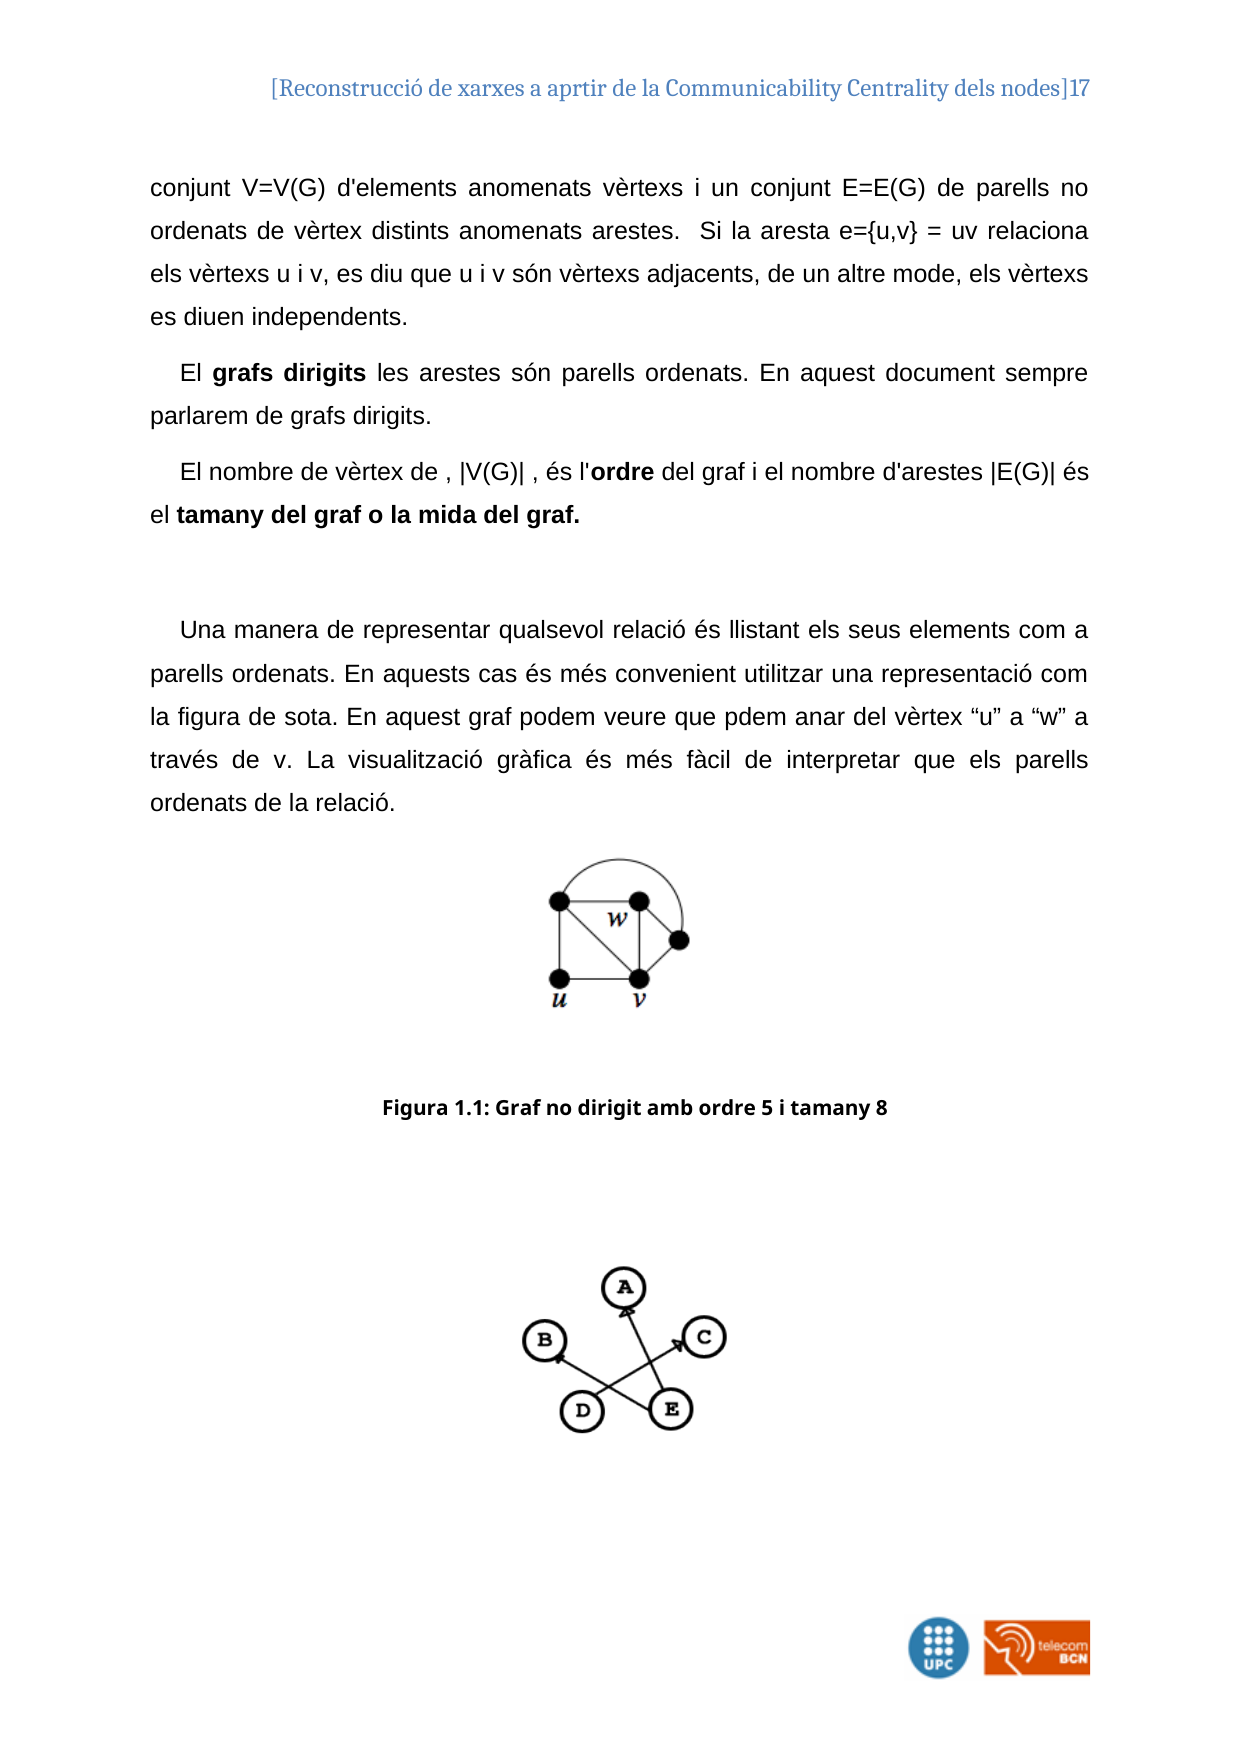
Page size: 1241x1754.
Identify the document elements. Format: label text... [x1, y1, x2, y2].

text El grafs dirigits les arestes són parells ordenats. En aquest document sempre parlarem de grafs dirigits. [150, 358, 1090, 430]
text Una manera de representar qualsevol relació és llistant els seus elements com a parells ordenats. En aquests cas és més convenient utilitzar una representació com la figura de sota. En aquest graf podem veure que pdem anar del vèrtex “u” a “w” a través de v. La visualització gràfica és més fàcil de interpretar que els parells ordenats de la relació. [150, 615, 1090, 817]
picture [482, 1256, 759, 1449]
text conjunt V=V(G) d'elements anomenats vèrtexs i un conjunt E=E(G) de parells no ordenats de vèrtex distints anomenats arestes. Si la aresta e={u,v} = uv relaciona els vèrtexs u i v, es diu que u i v són vèrtexs adjacents, de un altre mode, els vèrtexs es diuen independents. [150, 173, 1090, 331]
text Figura 1.1: Graf no dirigit amb ordre 5 i tamany 8 [150, 1093, 1090, 1122]
text El nombre de vèrtex de , |V(G)| , és l'ordre del graf i el nombre d'arestes |E(G)| és el tamany del graf o la mida del graf. [150, 457, 1090, 528]
picture [904, 1614, 1091, 1681]
picture [511, 843, 729, 1036]
